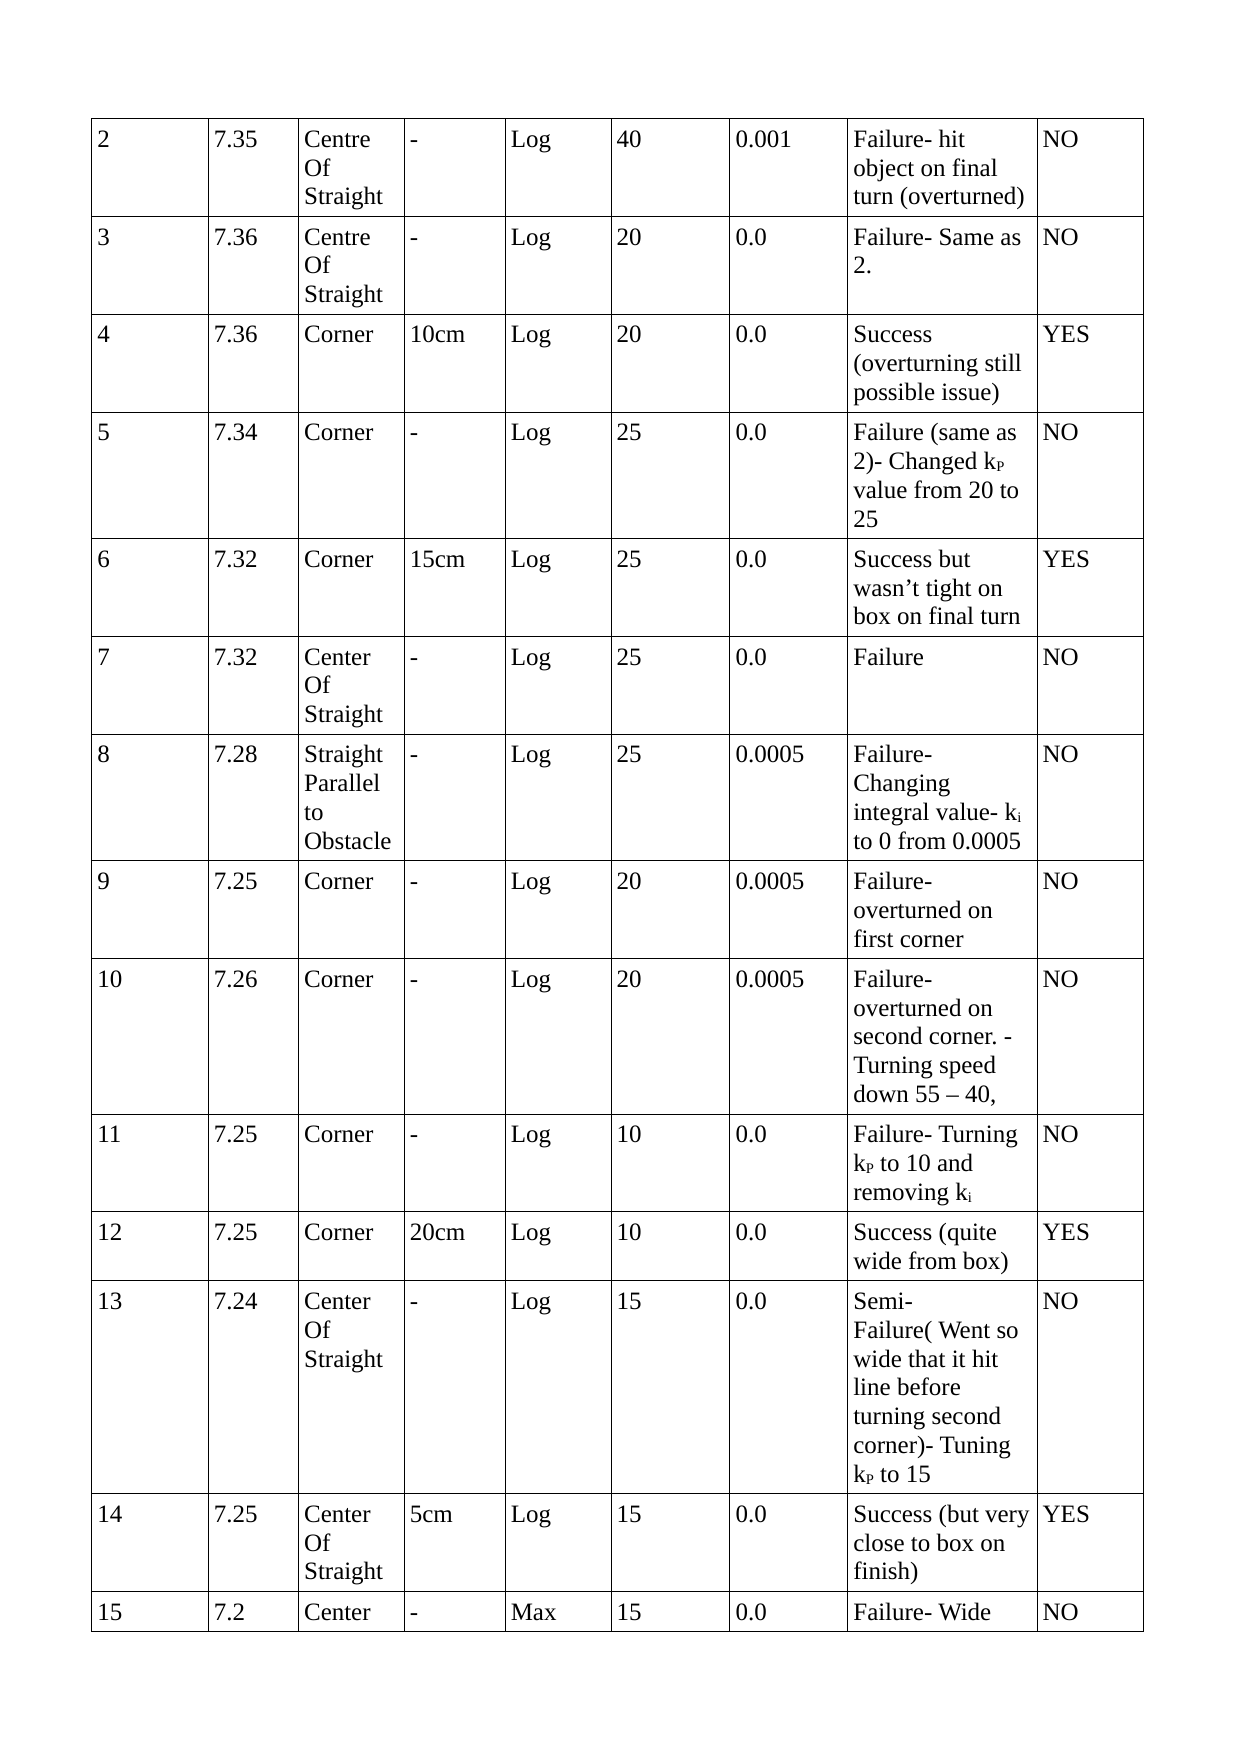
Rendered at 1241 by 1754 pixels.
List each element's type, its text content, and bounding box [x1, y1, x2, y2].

table_cell Failure- Changing integral value- ki to 0 from 0.0005 [848, 735, 1037, 860]
table_cell 7.24 [209, 1281, 298, 1493]
table_cell NO [1038, 735, 1143, 860]
table_cell 7.2 [209, 1592, 298, 1631]
table_cell 0.0 [730, 637, 847, 734]
table_cell - [405, 735, 505, 860]
table_cell 25 [612, 637, 729, 734]
table_cell - [405, 413, 505, 538]
table_cell 0.0 [730, 1115, 847, 1211]
table_cell 20 [612, 959, 729, 1113]
table_cell - [405, 1115, 505, 1211]
table_cell 20 [612, 315, 729, 412]
table_cell 10 [92, 959, 208, 1113]
table_cell NO [1038, 1592, 1143, 1631]
table_cell NO [1038, 413, 1143, 538]
table_cell Log [506, 861, 611, 958]
table_cell 11 [92, 1115, 208, 1211]
table_cell NO [1038, 959, 1143, 1113]
table_cell Log [506, 1212, 611, 1280]
table_cell 5cm [405, 1494, 505, 1591]
table_cell 7.36 [209, 315, 298, 412]
table_cell Corner [299, 539, 404, 636]
table_cell 10cm [405, 315, 505, 412]
table_cell 7.34 [209, 413, 298, 538]
table_cell - [405, 861, 505, 958]
table_cell 13 [92, 1281, 208, 1493]
table_cell NO [1038, 119, 1143, 216]
table_cell 0.0005 [730, 861, 847, 958]
table_cell Log [506, 413, 611, 538]
table_cell Log [506, 1115, 611, 1211]
table_cell 10 [612, 1212, 729, 1280]
table_cell 20 [612, 861, 729, 958]
table_cell 15 [612, 1592, 729, 1631]
table_cell Success (quite wide from box) [848, 1212, 1037, 1280]
table_cell YES [1038, 315, 1143, 412]
table_cell Failure- Same as 2. [848, 217, 1037, 314]
table_cell 7.25 [209, 1212, 298, 1280]
table_cell Corner [299, 861, 404, 958]
table_cell Failure [848, 637, 1037, 734]
table_cell NO [1038, 1281, 1143, 1493]
table_cell 2 [92, 119, 208, 216]
table_cell Centre Of Straight [299, 119, 404, 216]
table_cell NO [1038, 1115, 1143, 1211]
table_cell - [405, 1281, 505, 1493]
table_cell 0.0 [730, 315, 847, 412]
table_cell Failure- Wide [848, 1592, 1037, 1631]
table_cell Log [506, 637, 611, 734]
table_cell 0.0 [730, 217, 847, 314]
table_cell 3 [92, 217, 208, 314]
table_cell Corner [299, 315, 404, 412]
table_cell 14 [92, 1494, 208, 1591]
table_cell Straight Parallel to Obstacle [299, 735, 404, 860]
table_cell 20cm [405, 1212, 505, 1280]
table_cell 0.0 [730, 1592, 847, 1631]
table_cell 7.35 [209, 119, 298, 216]
table_cell 10 [612, 1115, 729, 1211]
table_cell Corner [299, 413, 404, 538]
table_cell Corner [299, 1115, 404, 1211]
table_cell Log [506, 1281, 611, 1493]
table_cell Success (overturning still possible issue) [848, 315, 1037, 412]
table_cell - [405, 217, 505, 314]
table_cell Log [506, 735, 611, 860]
table_cell 5 [92, 413, 208, 538]
table_cell 12 [92, 1212, 208, 1280]
table_cell - [405, 1592, 505, 1631]
table_cell 7.36 [209, 217, 298, 314]
table_cell 15 [612, 1494, 729, 1591]
table_cell - [405, 119, 505, 216]
table_cell 6 [92, 539, 208, 636]
table_cell 20 [612, 217, 729, 314]
table_cell 7.25 [209, 1115, 298, 1211]
table_cell 40 [612, 119, 729, 216]
table_cell 0.0 [730, 1494, 847, 1591]
table_cell 7.25 [209, 1494, 298, 1591]
table_cell 0.0 [730, 1281, 847, 1493]
table_cell Success but wasn’t tight on box on final turn [848, 539, 1037, 636]
table_cell - [405, 959, 505, 1113]
table_cell 0.0005 [730, 735, 847, 860]
table_cell Failure- Turning kP to 10 and removing ki [848, 1115, 1037, 1211]
table_cell YES [1038, 539, 1143, 636]
table_cell Success (but very close to box on finish) [848, 1494, 1037, 1591]
table_cell 25 [612, 735, 729, 860]
table_cell NO [1038, 861, 1143, 958]
table_cell Center [299, 1592, 404, 1631]
table_cell 8 [92, 735, 208, 860]
table_cell Max [506, 1592, 611, 1631]
table_cell Corner [299, 1212, 404, 1280]
table_cell Failure (same as 2)- Changed kP value from 20 to 25 [848, 413, 1037, 538]
table_cell Failure- overturned on first corner [848, 861, 1037, 958]
table_cell - [405, 637, 505, 734]
table_cell Log [506, 315, 611, 412]
table_cell 7.26 [209, 959, 298, 1113]
table_cell 15 [612, 1281, 729, 1493]
table_cell Log [506, 119, 611, 216]
table_cell 0.001 [730, 119, 847, 216]
table_cell 15cm [405, 539, 505, 636]
table_cell 0.0 [730, 1212, 847, 1280]
table_cell 25 [612, 413, 729, 538]
table_cell Corner [299, 959, 404, 1113]
table_cell 25 [612, 539, 729, 636]
table_cell Center Of Straight [299, 1281, 404, 1493]
table_cell Log [506, 1494, 611, 1591]
table_cell Failure- hit object on final turn (overturned) [848, 119, 1037, 216]
table_cell NO [1038, 637, 1143, 734]
table_cell 4 [92, 315, 208, 412]
table_cell 7.32 [209, 637, 298, 734]
table_cell NO [1038, 217, 1143, 314]
table_cell 0.0 [730, 413, 847, 538]
table_cell Log [506, 217, 611, 314]
table_cell 7.25 [209, 861, 298, 958]
table_cell Center Of Straight [299, 637, 404, 734]
table_cell 7.32 [209, 539, 298, 636]
table_cell YES [1038, 1494, 1143, 1591]
table_cell 7 [92, 637, 208, 734]
table_cell 7.28 [209, 735, 298, 860]
table_cell 0.0 [730, 539, 847, 636]
table_cell Log [506, 959, 611, 1113]
table_cell 9 [92, 861, 208, 958]
table_cell Failure- overturned on second corner. - Turning speed down 55 – 40, [848, 959, 1037, 1113]
table_cell Semi- Failure( Went so wide that it hit line before turning second corner)- Tuning kP to 15 [848, 1281, 1037, 1493]
table_cell 0.0005 [730, 959, 847, 1113]
table_cell 15 [92, 1592, 208, 1631]
table_cell Center Of Straight [299, 1494, 404, 1591]
table_cell Centre Of Straight [299, 217, 404, 314]
table_cell YES [1038, 1212, 1143, 1280]
table_cell Log [506, 539, 611, 636]
